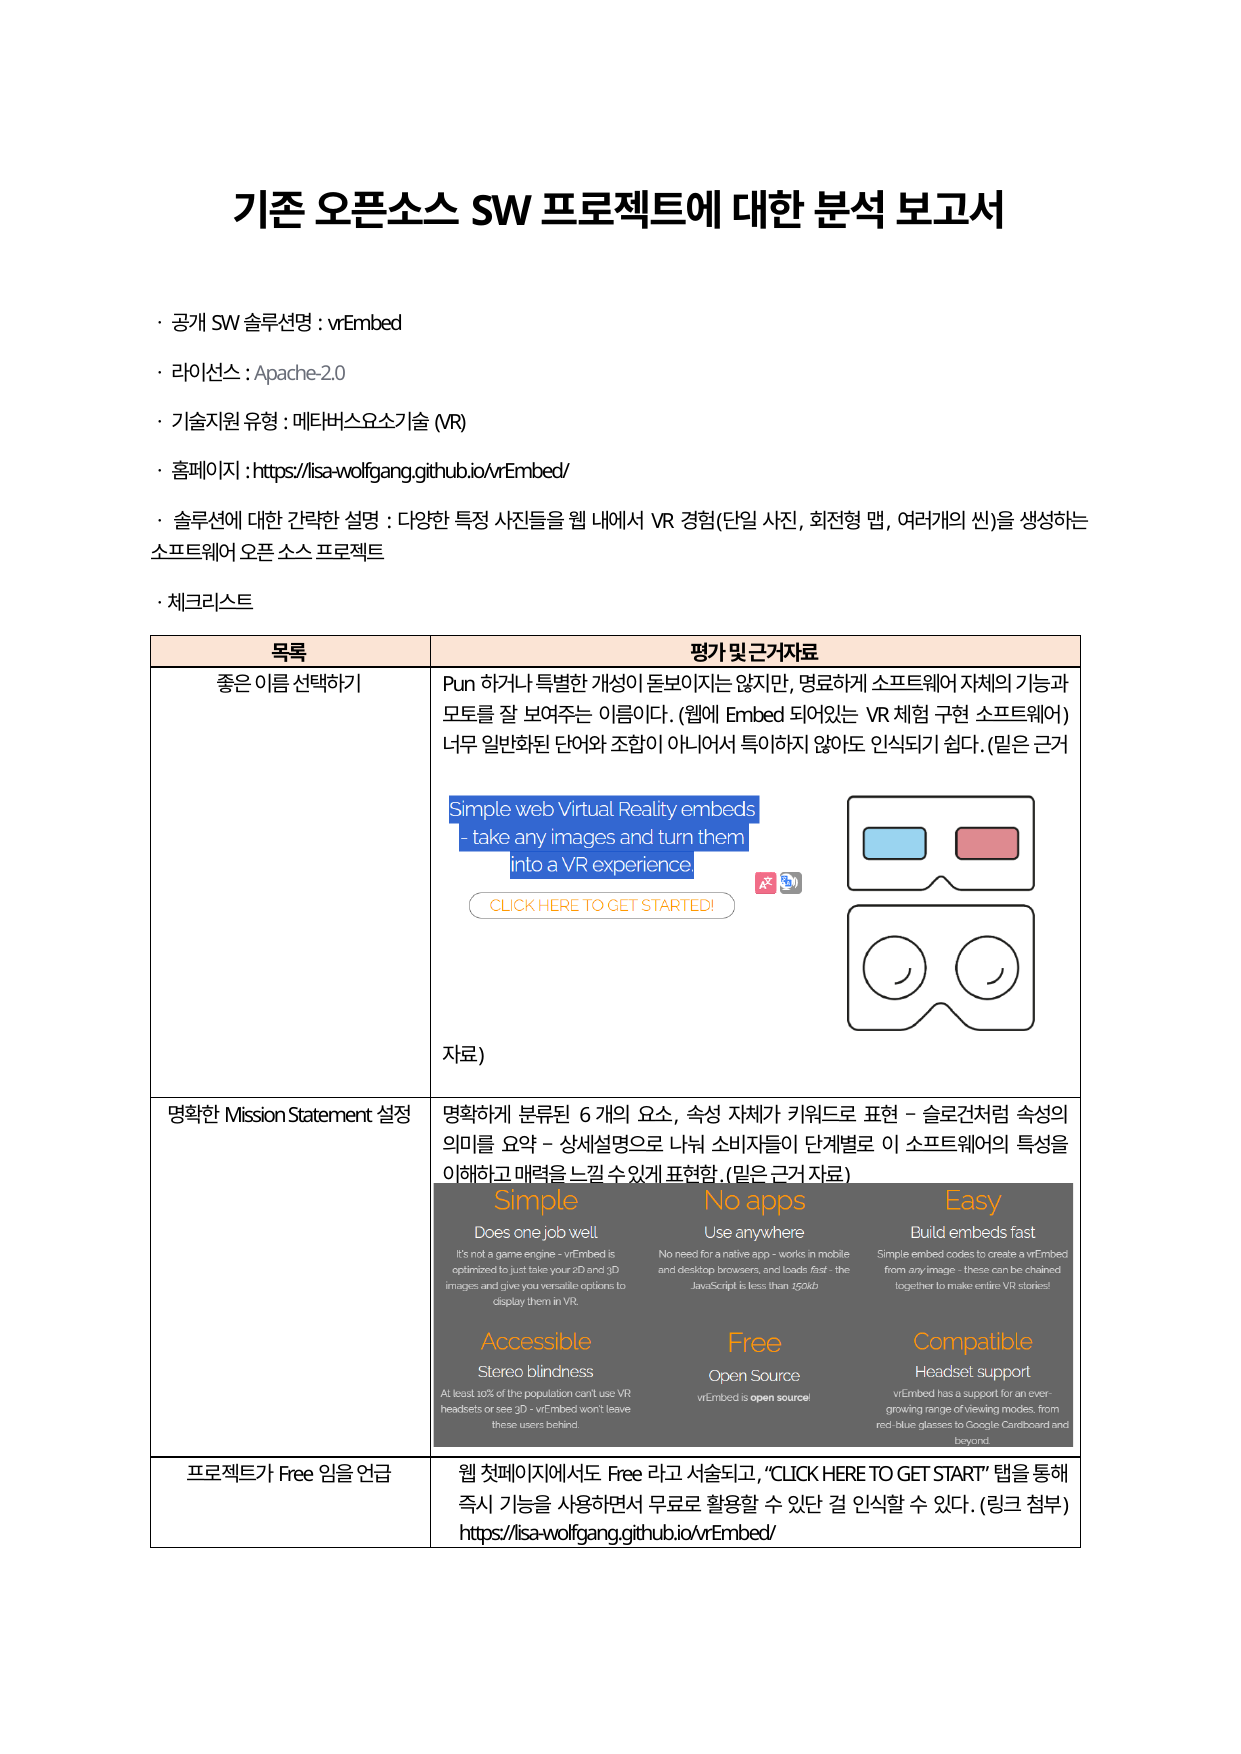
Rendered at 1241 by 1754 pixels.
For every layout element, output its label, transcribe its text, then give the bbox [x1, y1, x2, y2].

table_cell 좋은 이름 선택하기 [151, 668, 430, 1097]
text ㆍ 솔루션에 대한 간략한 설명 : 다양한 특정 사진들을 웹 내에서 VR 경험(단일 사진, 회전형 맵, 여러개의 씬)을 생성하는 소프트웨어 오픈 소스 프로젝트 [150, 504, 1090, 567]
table_header 목록 [151, 636, 430, 666]
table_header 평가 및 근거자료 [431, 636, 1080, 666]
text ㆍ 라이선스 : Apache-2.0 [150, 356, 1090, 386]
text ㆍ 공개SW 솔루션명 : vrEmbed [150, 306, 1090, 337]
table_cell 명확한 Mission Statement 설정 [151, 1098, 430, 1456]
text 기존 오픈소스 SW 프로젝트에 대한 분석 보고서 [150, 177, 1090, 238]
picture [433, 1183, 1074, 1447]
picture [442, 783, 1044, 1039]
text ㆍ 기술지원 유형 : 메타버스요소기술 (VR) [150, 405, 1090, 436]
table_cell 웹 첫페이지에서도 Free라고 서술되고, “CLICK HERE TO GET START” 탭을 통해 즉시 기능을 사용하면서 무료로 활용할 수 있단 걸 인식할 수 있다. (링크 첨부) https://lisa-wolfgang.github.io/vrEmbed/ [431, 1458, 1080, 1547]
table_cell Pun하거나 특별한 개성이 돋보이지는 않지만, 명료하게 소프트웨어 자체의 기능과 모토를 잘 보여주는 이름이다. (웹에Embed되어있는 VR체험 구현 소프트웨어) 너무 일반화된 단어와 조합이 아니어서 특이하지 않아도 인식되기 쉽다. (밑은 근거 자료) [431, 668, 1080, 1097]
text ㆍ체크리스트 [150, 586, 1090, 616]
table_cell 명확하게 분류된 6개의 요소, 속성 자체가 키워드로 표현 – 슬로건처럼 속성의 의미를 요약 – 상세설명으로 나눠 소비자들이 단계별로 이 소프트웨어의 특성을 이해하고 매력을 느낄 수 있게 표현함. (밑은 근거 자료) [431, 1098, 1080, 1456]
text ㆍ 홈페이지 : https://lisa-wolfgang.github.io/vrEmbed/ [150, 454, 1090, 485]
table_cell 프로젝트가 Free임을 언급 [151, 1458, 430, 1547]
